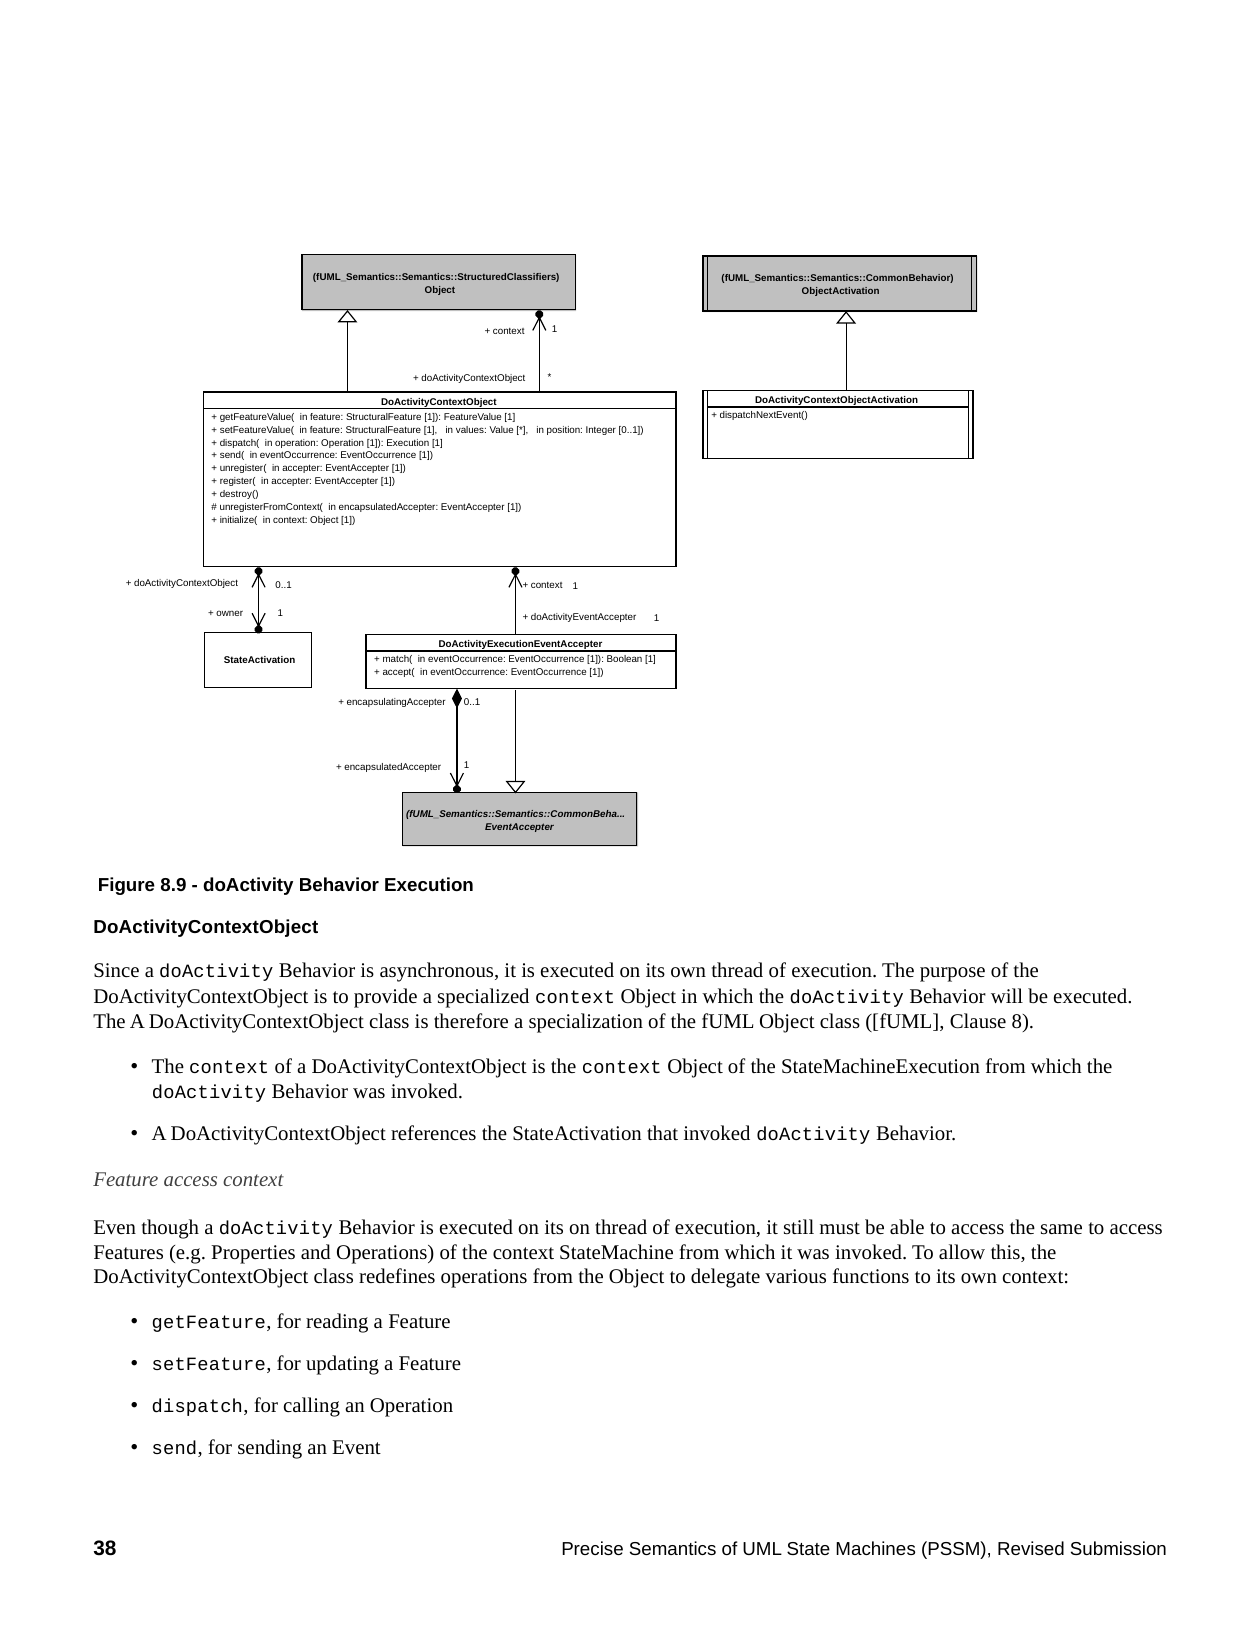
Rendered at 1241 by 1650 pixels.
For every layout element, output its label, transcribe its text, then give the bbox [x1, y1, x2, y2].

list dispatch, for calling an Operation [131, 1393, 1164, 1418]
text Figure 8.9 - doActivity Behavior Execution [98, 873, 1159, 895]
list setFeature, for updating a Feature [131, 1351, 1164, 1376]
text Even though a doActivity Behavior is executed on its on thread of execution, it still must be able to access the same to access Features (e.g. Properties and Operations) of the context StateMachine from which it was invoked. To allow this, the DoActivityContextObject class redefines operations from the Object to delegate various functions to its own context: [93, 1215, 1164, 1288]
subtitle DoActivityContextObject [93, 231, 1164, 937]
subtitle Feature access context [93, 1167, 1164, 1191]
text Since a doActivity Behavior is asynchronous, it is executed on its own thread of execution. The purpose of the DoActivityContextObject is to provide a specialized context Object in which the doActivity Behavior will be executed. The A DoActivityContextObject class is therefore a specialization of the fUML Object class ([fUML], Clause 8). [93, 958, 1164, 1033]
list The context of a DoActivityContextObject is the context Object of the StateMachineExecution from which the doActivity Behavior was invoked. [131, 1054, 1164, 1104]
list A DoActivityContextObject references the StateActivation that invoked doActivity Behavior. [131, 1121, 1164, 1146]
list send, for sending an Event [131, 1435, 1164, 1460]
list getFeature, for reading a Feature [131, 1309, 1164, 1334]
